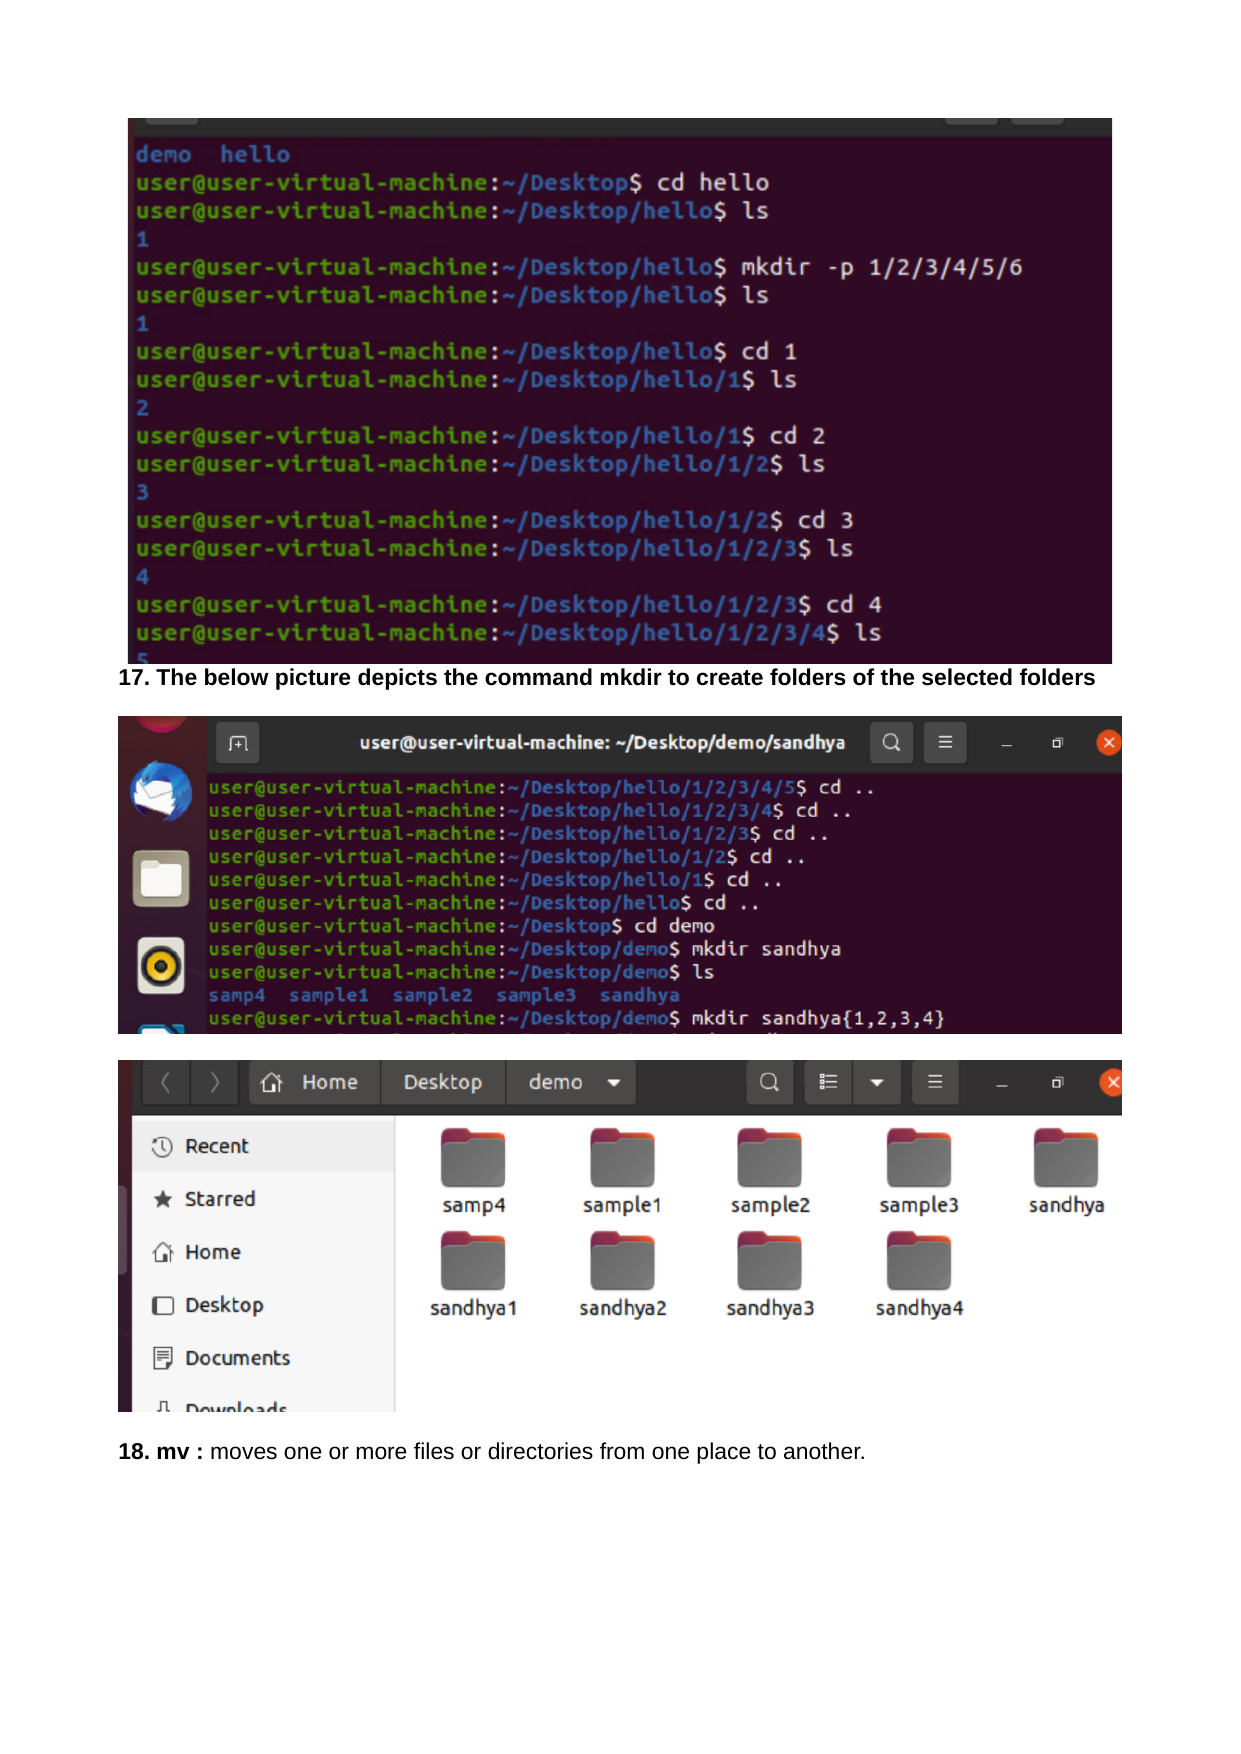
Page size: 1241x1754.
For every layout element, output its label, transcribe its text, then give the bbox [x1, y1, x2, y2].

picture [118, 716, 1122, 1034]
picture [118, 1060, 1122, 1412]
text 18. mv : moves one or more files or directories from one place to another. [118, 1438, 1122, 1464]
text 17. The below picture depicts the command mkdir to create folders of the selected folders [118, 118, 1122, 690]
picture [127, 118, 1113, 664]
